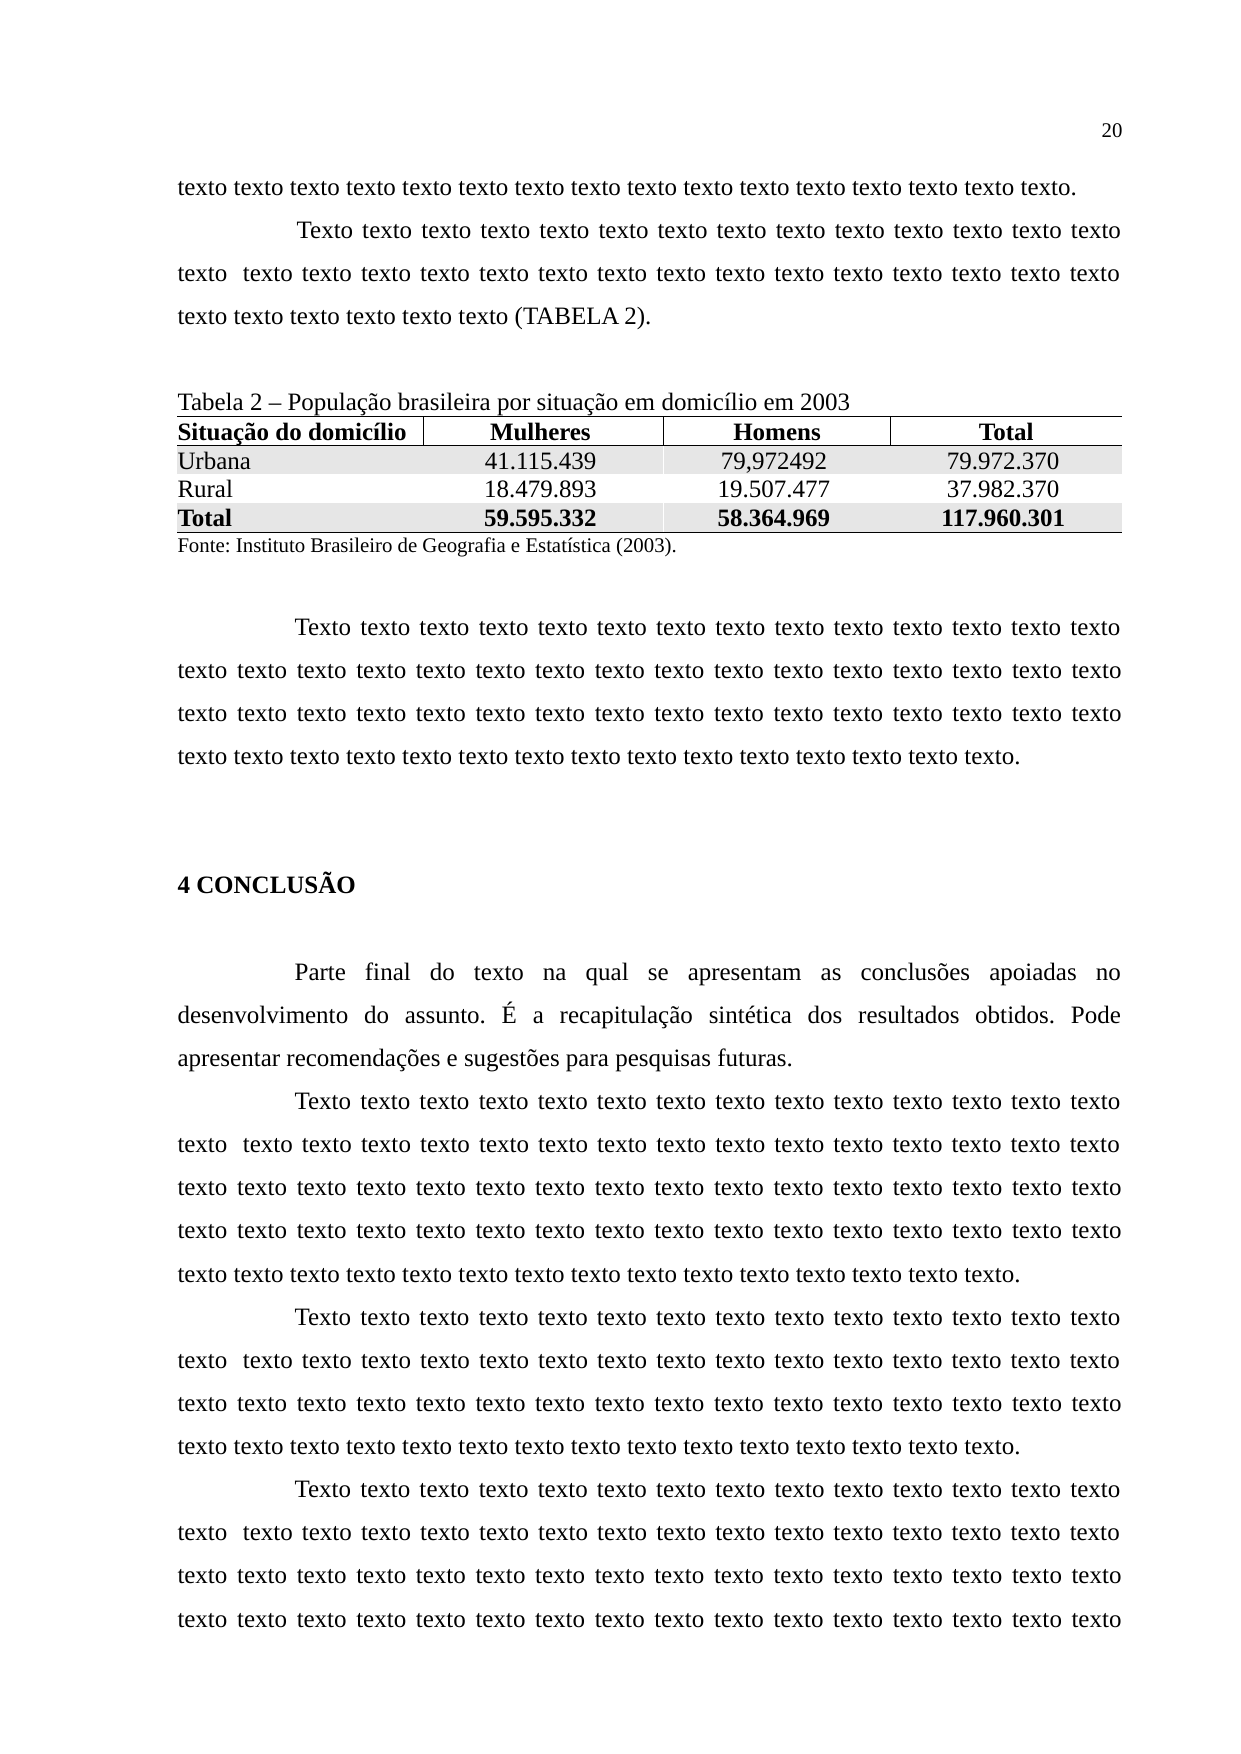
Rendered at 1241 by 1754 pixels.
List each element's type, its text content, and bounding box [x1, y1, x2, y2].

table_cell 79,972492 [664, 446, 890, 474]
text Texto texto texto texto texto texto texto texto texto texto texto texto texto texto texto texto texto texto texto texto texto texto texto texto texto texto texto texto texto texto texto texto texto texto texto texto texto texto texto texto texto texto texto texto texto texto texto texto texto texto texto texto texto texto texto texto texto texto texto texto texto. [177, 612, 1122, 770]
text texto texto texto texto texto texto texto texto texto texto texto texto texto texto texto texto. [177, 172, 1122, 200]
text Parte final do texto na qual se apresentam as conclusões apoiadas no desenvolvimento do assunto. É a recapitulação sintética dos resultados obtidos. Pode apresentar recomendações e sugestões para pesquisas futuras. [177, 957, 1122, 1072]
table_header Total [891, 417, 1122, 445]
table_cell Total [177, 503, 423, 532]
table_cell 58.364.969 [664, 503, 890, 532]
text Texto texto texto texto texto texto texto texto texto texto texto texto texto texto texto texto texto texto texto texto texto texto texto texto texto texto texto texto texto texto texto texto texto texto texto texto texto texto texto texto texto texto texto texto texto texto texto texto texto texto texto texto texto texto texto texto texto texto texto texto texto. [177, 1302, 1122, 1460]
table_cell 18.479.893 [423, 475, 663, 503]
table_cell 41.115.439 [423, 446, 663, 474]
table_cell Urbana [177, 446, 423, 474]
table_cell 19.507.477 [664, 475, 890, 503]
text Texto texto texto texto texto texto texto texto texto texto texto texto texto texto texto texto texto texto texto texto texto texto texto texto texto texto texto texto texto texto texto texto texto texto texto texto texto texto texto texto texto texto texto texto texto texto texto texto texto texto texto texto texto texto texto texto texto texto texto texto texto texto [177, 1474, 1122, 1632]
table_header Homens [664, 417, 890, 445]
table_header Situação do domicílio [177, 417, 423, 445]
text Texto texto texto texto texto texto texto texto texto texto texto texto texto texto texto texto texto texto texto texto texto texto texto texto texto texto texto texto texto texto texto texto texto texto texto texto texto texto texto texto texto texto texto texto texto texto texto texto texto texto texto texto texto texto texto texto texto texto texto texto texto texto texto texto texto texto texto texto texto texto texto texto texto texto texto texto texto. [177, 1086, 1122, 1287]
table_cell 59.595.332 [423, 503, 663, 532]
text Texto texto texto texto texto texto texto texto texto texto texto texto texto texto texto texto texto texto texto texto texto texto texto texto texto texto texto texto texto texto texto texto texto texto texto texto (TABELA 2). [177, 215, 1122, 330]
table_cell Rural [177, 475, 423, 503]
table_cell 37.982.370 [890, 475, 1122, 503]
table_cell 79.972.370 [890, 446, 1122, 474]
text 4 CONCLUSÃO [177, 871, 1122, 899]
table_header Mulheres [424, 417, 663, 445]
text Fonte: Instituto Brasileiro de Geografia e Estatística (2003). [177, 533, 1122, 557]
text Tabela 2 – População brasileira por situação em domicílio em 2003 [177, 387, 1122, 416]
table_cell 117.960.301 [890, 503, 1122, 532]
